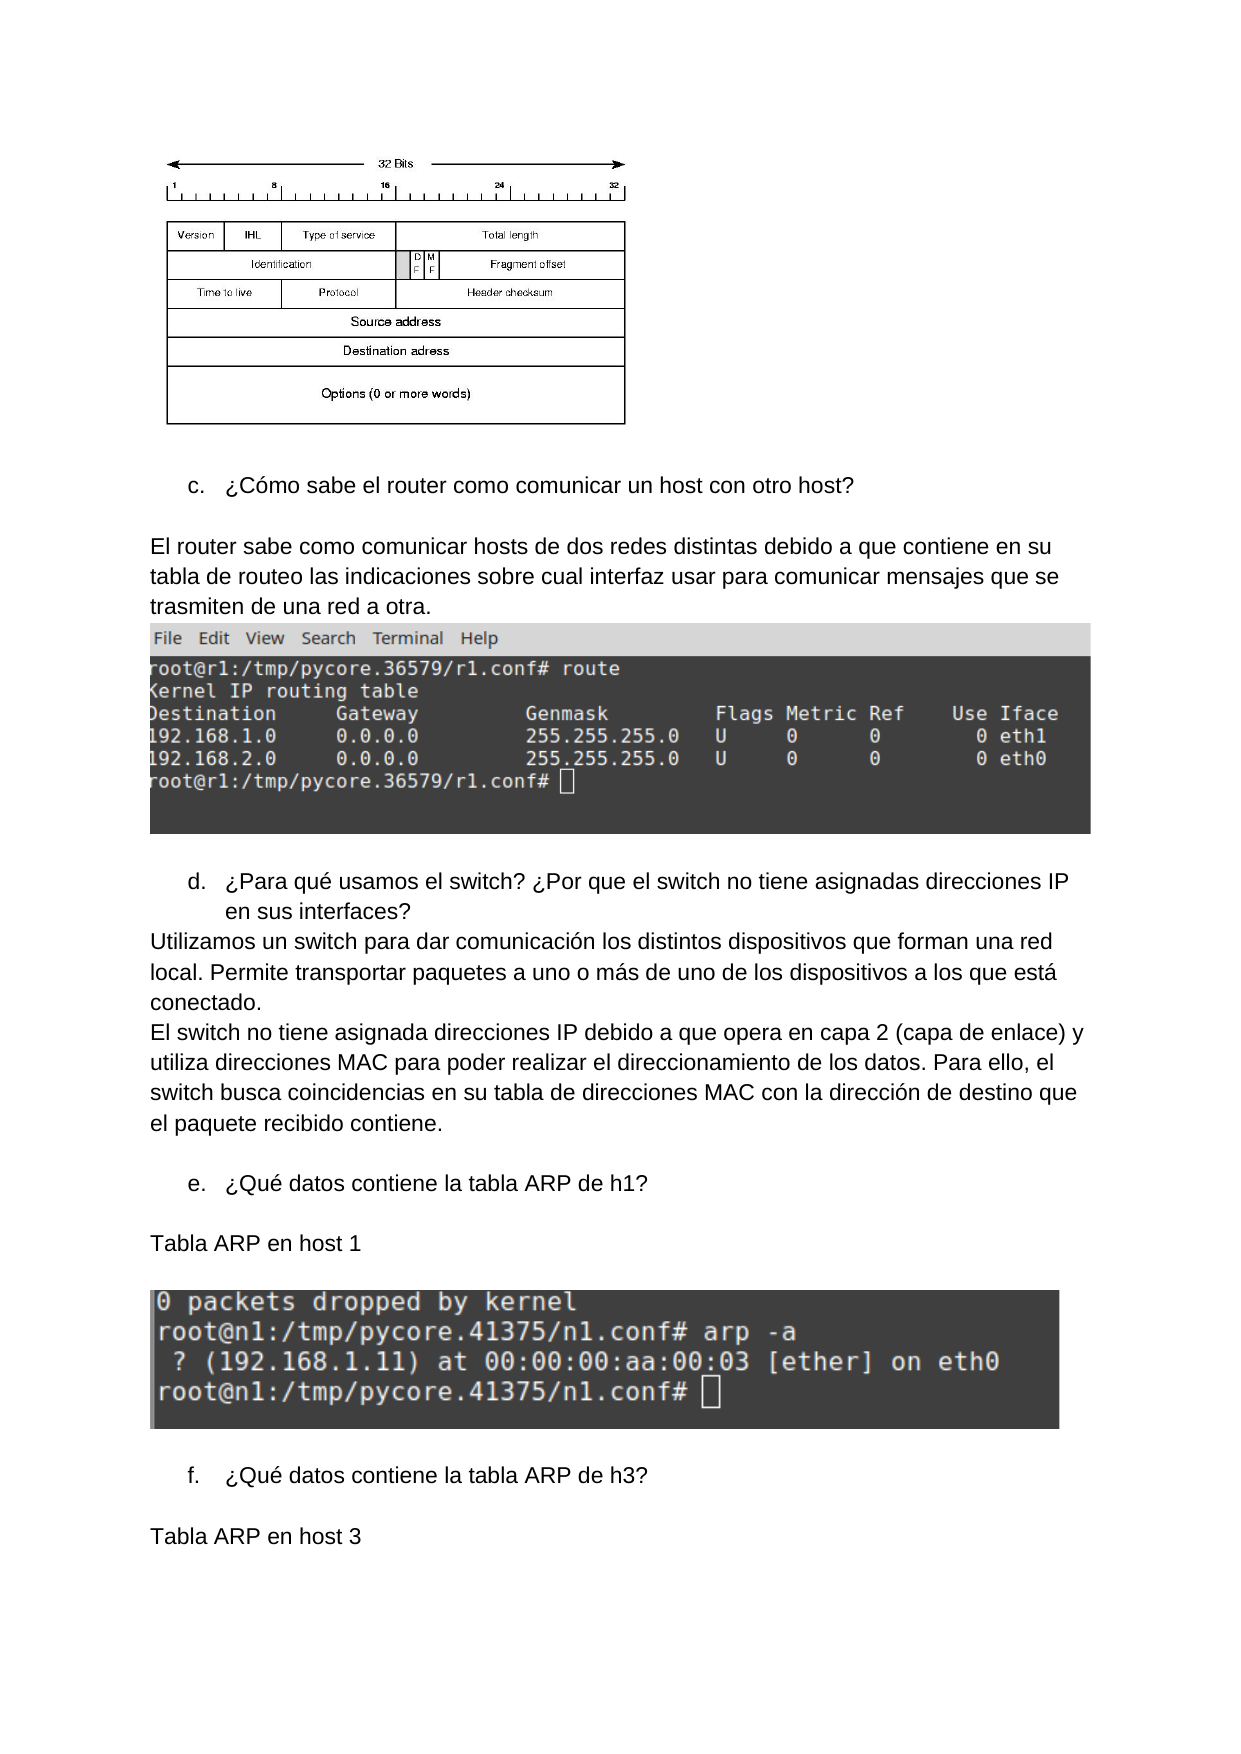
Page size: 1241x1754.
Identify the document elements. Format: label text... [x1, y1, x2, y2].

picture [150, 150, 640, 439]
list ¿Qué datos contiene la tabla ARP de h3? [187, 1462, 1090, 1489]
list ¿Qué datos contiene la tabla ARP de h1? [187, 1170, 1090, 1196]
text Utilizamos un switch para dar comunicación los distintos dispositivos que forman una red local. Permite transportar paquetes a uno o más de uno de los dispositivos a los que está conectado. [150, 928, 1090, 1015]
text Tabla ARP en host 3 [150, 1523, 1090, 1549]
picture [150, 623, 1091, 834]
text El switch no tiene asignada direcciones IP debido a que opera en capa 2 (capa de enlace) y utiliza direcciones MAC para poder realizar el direccionamiento de los datos. Para ello, el switch busca coincidencias en su tabla de direcciones MAC con la dirección de destino que el paquete recibido contiene. [150, 1019, 1090, 1136]
list ¿Para qué usamos el switch? ¿Por que el switch no tiene asignadas direcciones IP en sus interfaces? [187, 868, 1090, 924]
picture [150, 1290, 1060, 1429]
text El router sabe como comunicar hosts de dos redes distintas debido a que contiene en su tabla de routeo las indicaciones sobre cual interfaz usar para comunicar mensajes que se trasmiten de una red a otra. [150, 533, 1090, 619]
text Tabla ARP en host 1 [150, 1230, 1090, 1257]
list ¿Cómo sabe el router como comunicar un host con otro host? [187, 472, 1090, 499]
